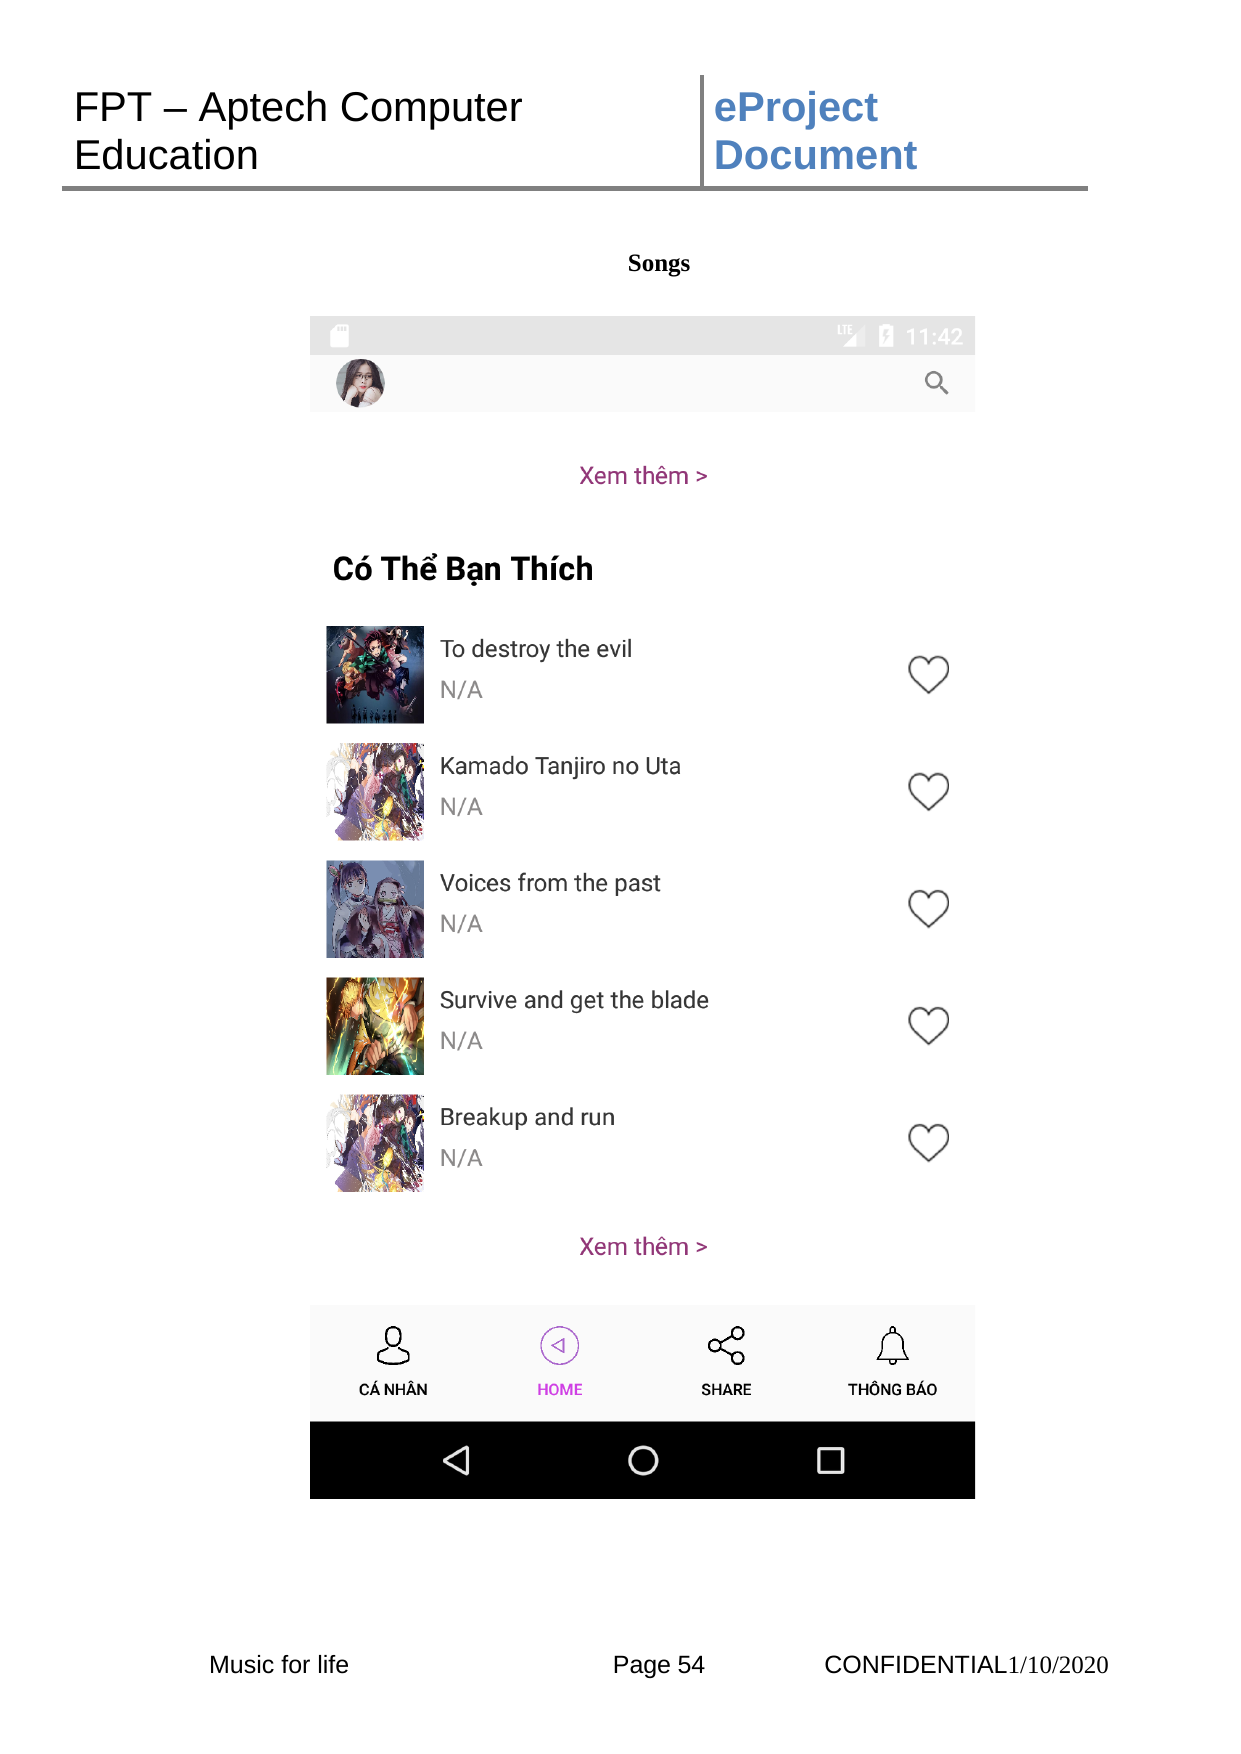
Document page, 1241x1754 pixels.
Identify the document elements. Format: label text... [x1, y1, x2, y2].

text Songs [146, 248, 1172, 277]
picture [310, 316, 976, 1499]
